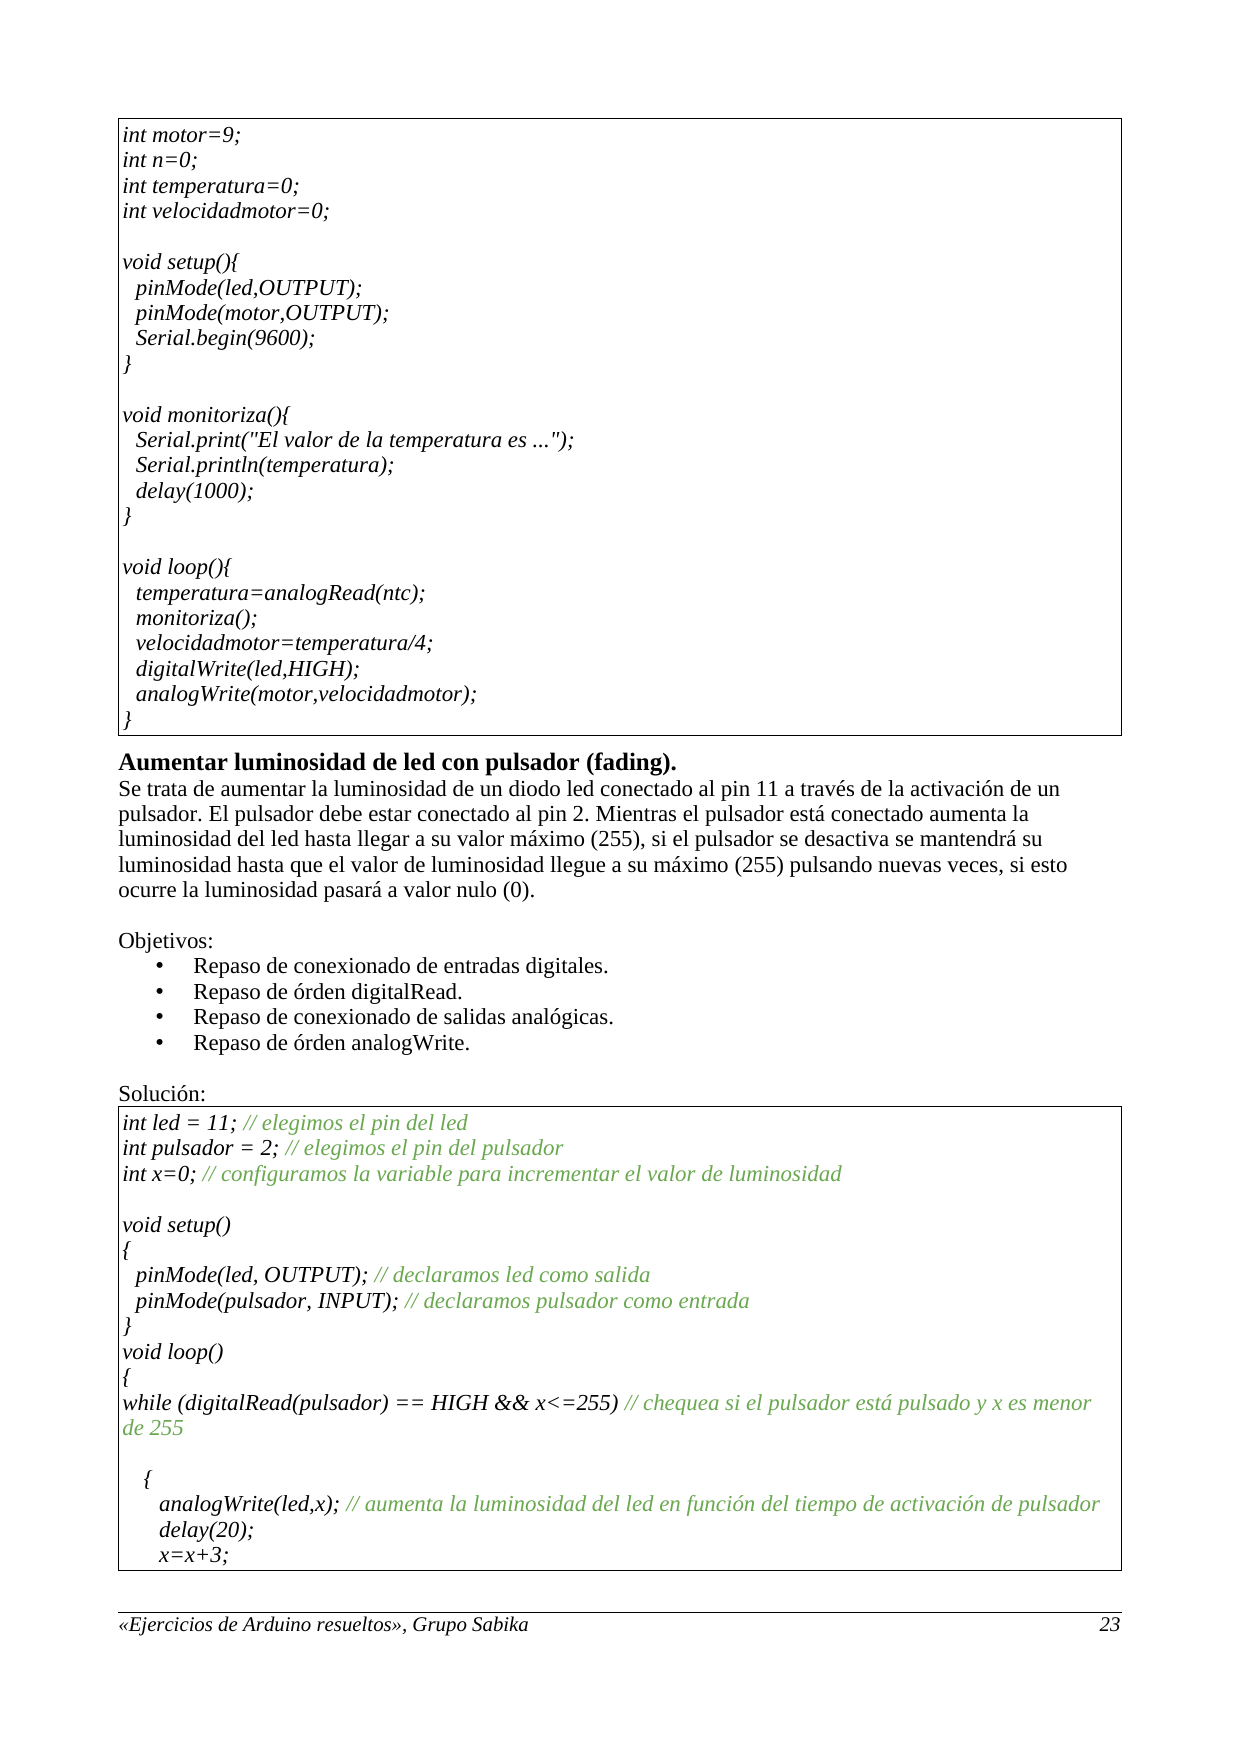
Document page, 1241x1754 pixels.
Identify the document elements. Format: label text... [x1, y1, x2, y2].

text void monitoriza(){ [119, 398, 1121, 423]
text int pulsador = 2; // elegimos el pin del pulsador [243, 1131, 1121, 1157]
text analogWrite(led,x); // aumenta la luminosidad del led en función del tiempo de activación de pulsador [155, 1487, 1121, 1513]
list Repaso de conexionado de salidas analógicas. [156, 1004, 193, 1030]
text digitalWrite(led,HIGH); [362, 652, 1121, 677]
list Repaso de órden analogWrite. [476, 1030, 1122, 1055]
text void setup(){ [119, 245, 1121, 271]
text Aumentar luminosidad de led con pulsador (fading). [677, 748, 1122, 776]
text temperatura=analogRead(ntc); [119, 576, 1121, 601]
text pinMode(pulsador, INPUT); // declaramos pulsador como entrada [374, 1284, 1121, 1309]
text int led = 11; // elegimos el pin del led [119, 1107, 1121, 1131]
text int velocidadmotor=0; [302, 194, 1121, 220]
text Serial.println(temperatura); [119, 448, 1121, 474]
text Se trata de aumentar la luminosidad de un diodo led conectado al pin 11 a través de la activación de un pulsador. El pulsador debe estar conectado al pin 2. Mientras el pulsador está conectado aumenta la luminosidad del led hasta llegar a su valor máximo (255), si el pulsador se desactiva se mantendrá su luminosidad hasta que el valor de luminosidad llegue a su máximo (255) pulsando nuevas veces, si esto ocurre la luminosidad pasará a valor nulo (0). [536, 776, 1122, 903]
text } [133, 1309, 1121, 1335]
text Solución: [206, 1081, 1122, 1106]
text int n=0; [119, 143, 1121, 169]
text delay(20); [257, 1513, 1121, 1538]
text while (digitalRead(pulsador) == HIGH && x<=255) // chequea si el pulsador está pulsado y x es menor de 255 [119, 1386, 1121, 1436]
text int motor=9; [119, 119, 1121, 143]
text void loop() [133, 1335, 1121, 1360]
text } [133, 499, 1121, 525]
text int temperatura=0; [200, 169, 1121, 194]
list Repaso de órden digitalRead. [156, 979, 193, 1004]
text velocidadmotor=temperatura/4; [260, 626, 1121, 652]
text monitoriza(); [260, 601, 1121, 626]
text } [119, 703, 1121, 735]
text int x=0; // configuramos la variable para incrementar el valor de luminosidad [202, 1157, 1121, 1182]
list Repaso de órden digitalRead. [463, 979, 1122, 1004]
text } [133, 347, 1121, 372]
text { [133, 1233, 1121, 1258]
text pinMode(led, OUTPUT); // declaramos led como salida [119, 1258, 1121, 1284]
text pinMode(led,OUTPUT); [119, 271, 1121, 296]
text Serial.print("El valor de la temperatura es ..."); [293, 423, 1121, 448]
text delay(1000); [256, 474, 1121, 499]
text x=x+3; [119, 1538, 1121, 1570]
text Serial.begin(9600); [318, 321, 1121, 347]
text analogWrite(motor,velocidadmotor); [362, 677, 1121, 703]
list Repaso de conexionado de entradas digitales. [156, 953, 1122, 979]
text { [133, 1360, 1121, 1386]
list Repaso de órden analogWrite. [156, 1030, 193, 1055]
text void loop(){ [119, 550, 1121, 576]
text void setup() [119, 1208, 1121, 1233]
text pinMode(motor,OUTPUT); [365, 296, 1121, 321]
text { [119, 1462, 1121, 1487]
list Repaso de conexionado de salidas analógicas. [614, 1004, 1122, 1030]
text Objetivos: [214, 928, 1122, 953]
